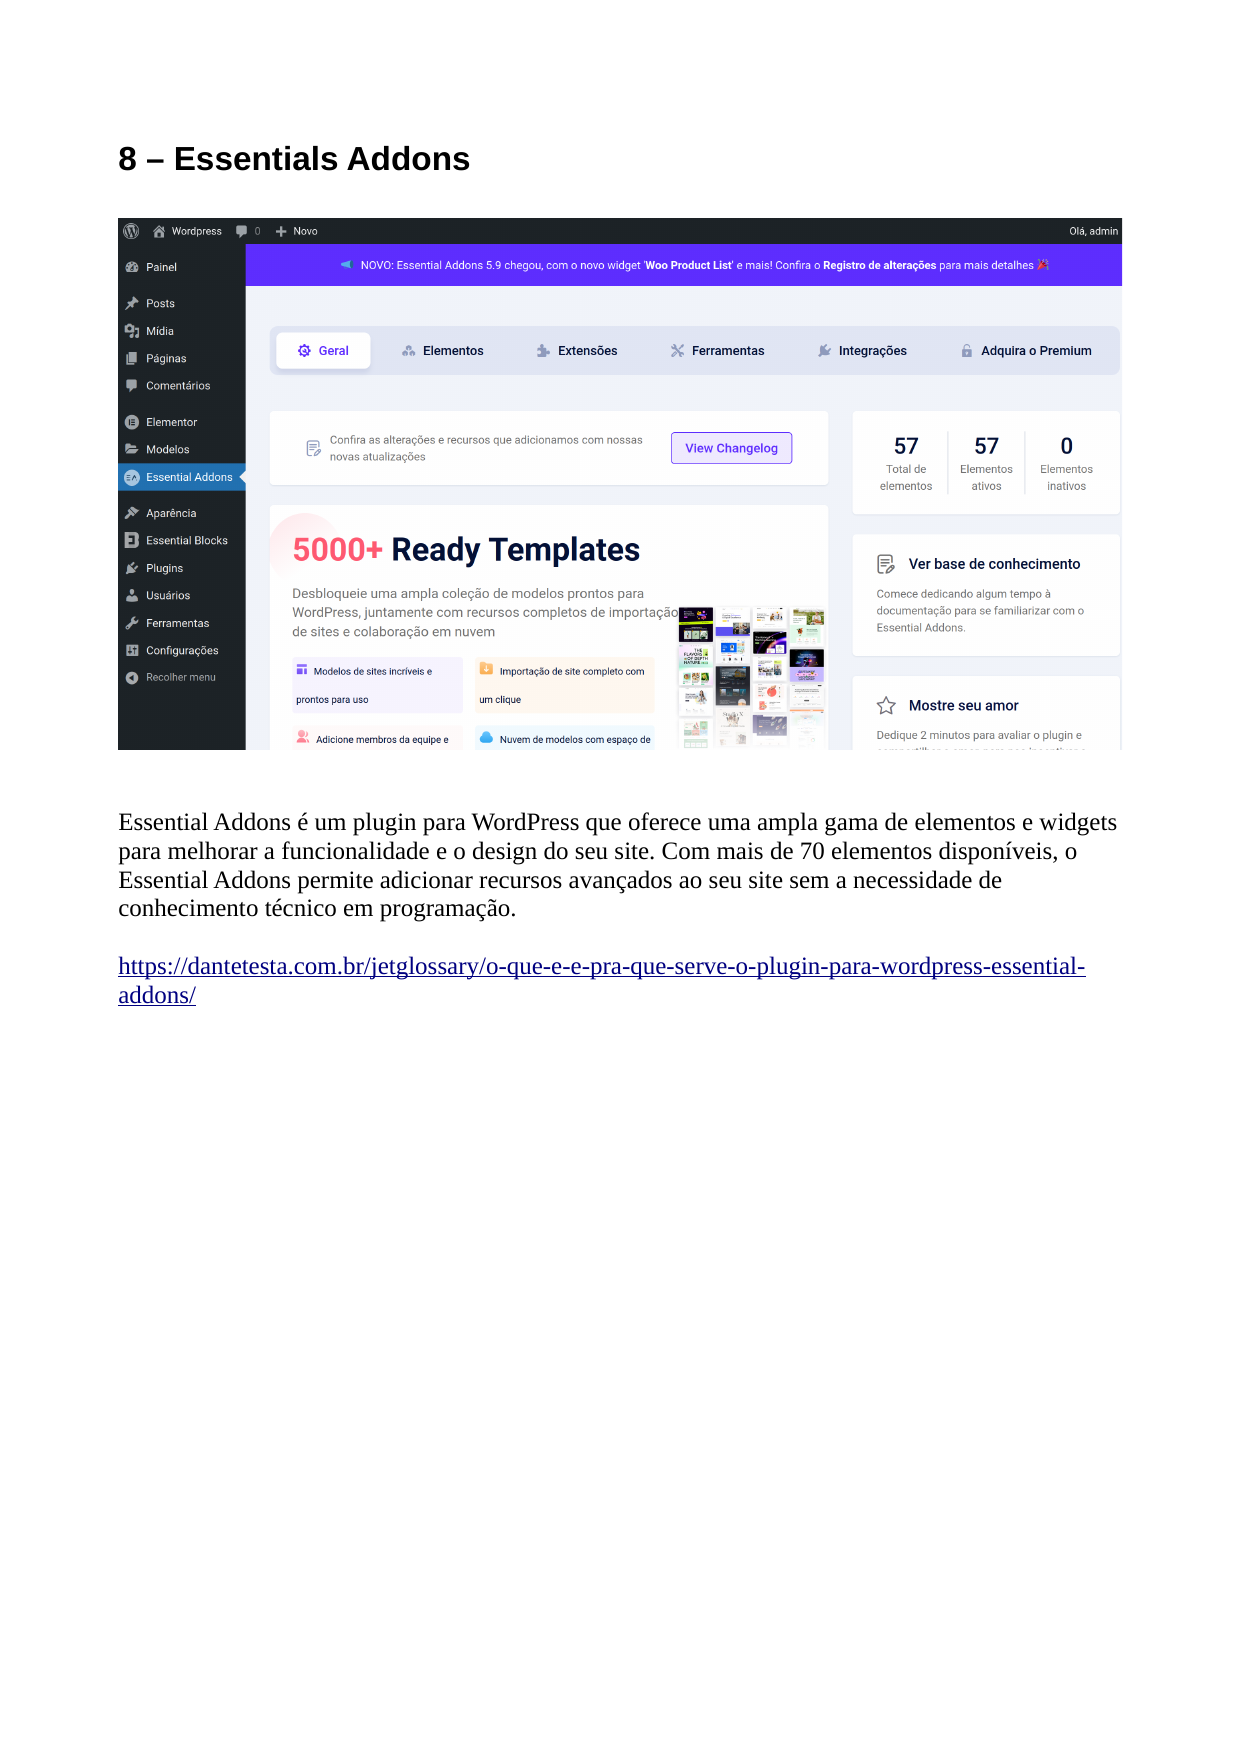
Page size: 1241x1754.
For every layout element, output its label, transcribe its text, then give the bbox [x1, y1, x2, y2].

picture [118, 218, 1123, 750]
text Essential Addons é um plugin para WordPress que oferece uma ampla gama de elementos e widgets para melhorar a funcionalidade e o design do seu site. Com mais de 70 elementos disponíveis, o Essential Addons permite adicionar recursos avançados ao seu site sem a necessidade de conhecimento técnico em programação. [118, 807, 1122, 922]
text https://dantetesta.com.br/jetglossary/o-que-e-e-pra-que-serve-o-plugin-para-wordpress-essential-addons/ [118, 951, 1122, 1008]
subtitle 8 – Essentials Addons [118, 139, 1122, 177]
